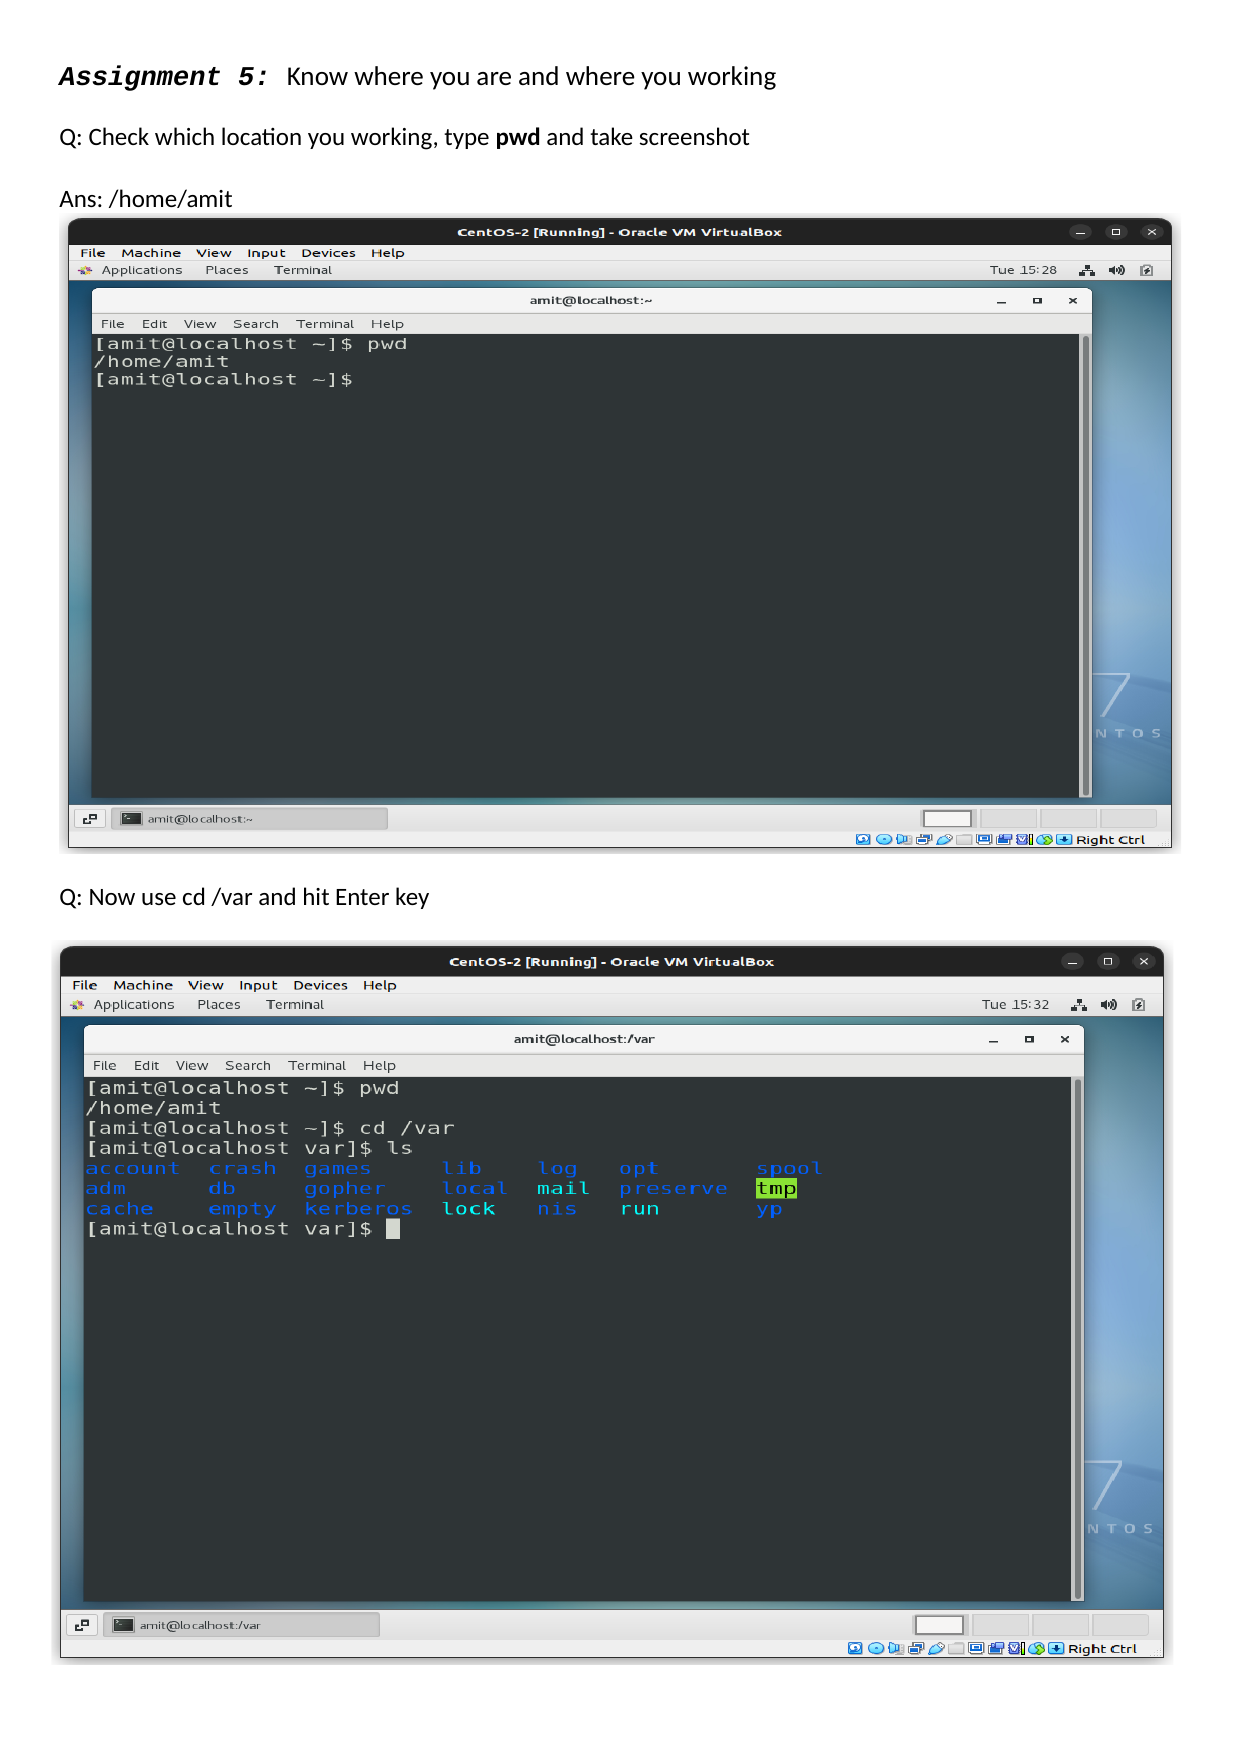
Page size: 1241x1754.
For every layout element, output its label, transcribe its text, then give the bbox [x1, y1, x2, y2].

text Q: Check which location you working, type pwd and take screenshot [59, 121, 1181, 152]
text Q: Now use cd /var and hit Enter key [59, 881, 1181, 912]
text Ans: /home/amit [59, 183, 1181, 213]
picture [59, 213, 1182, 854]
text Assignment 5: Know where you are and where you working [59, 59, 1181, 93]
picture [51, 940, 1174, 1665]
